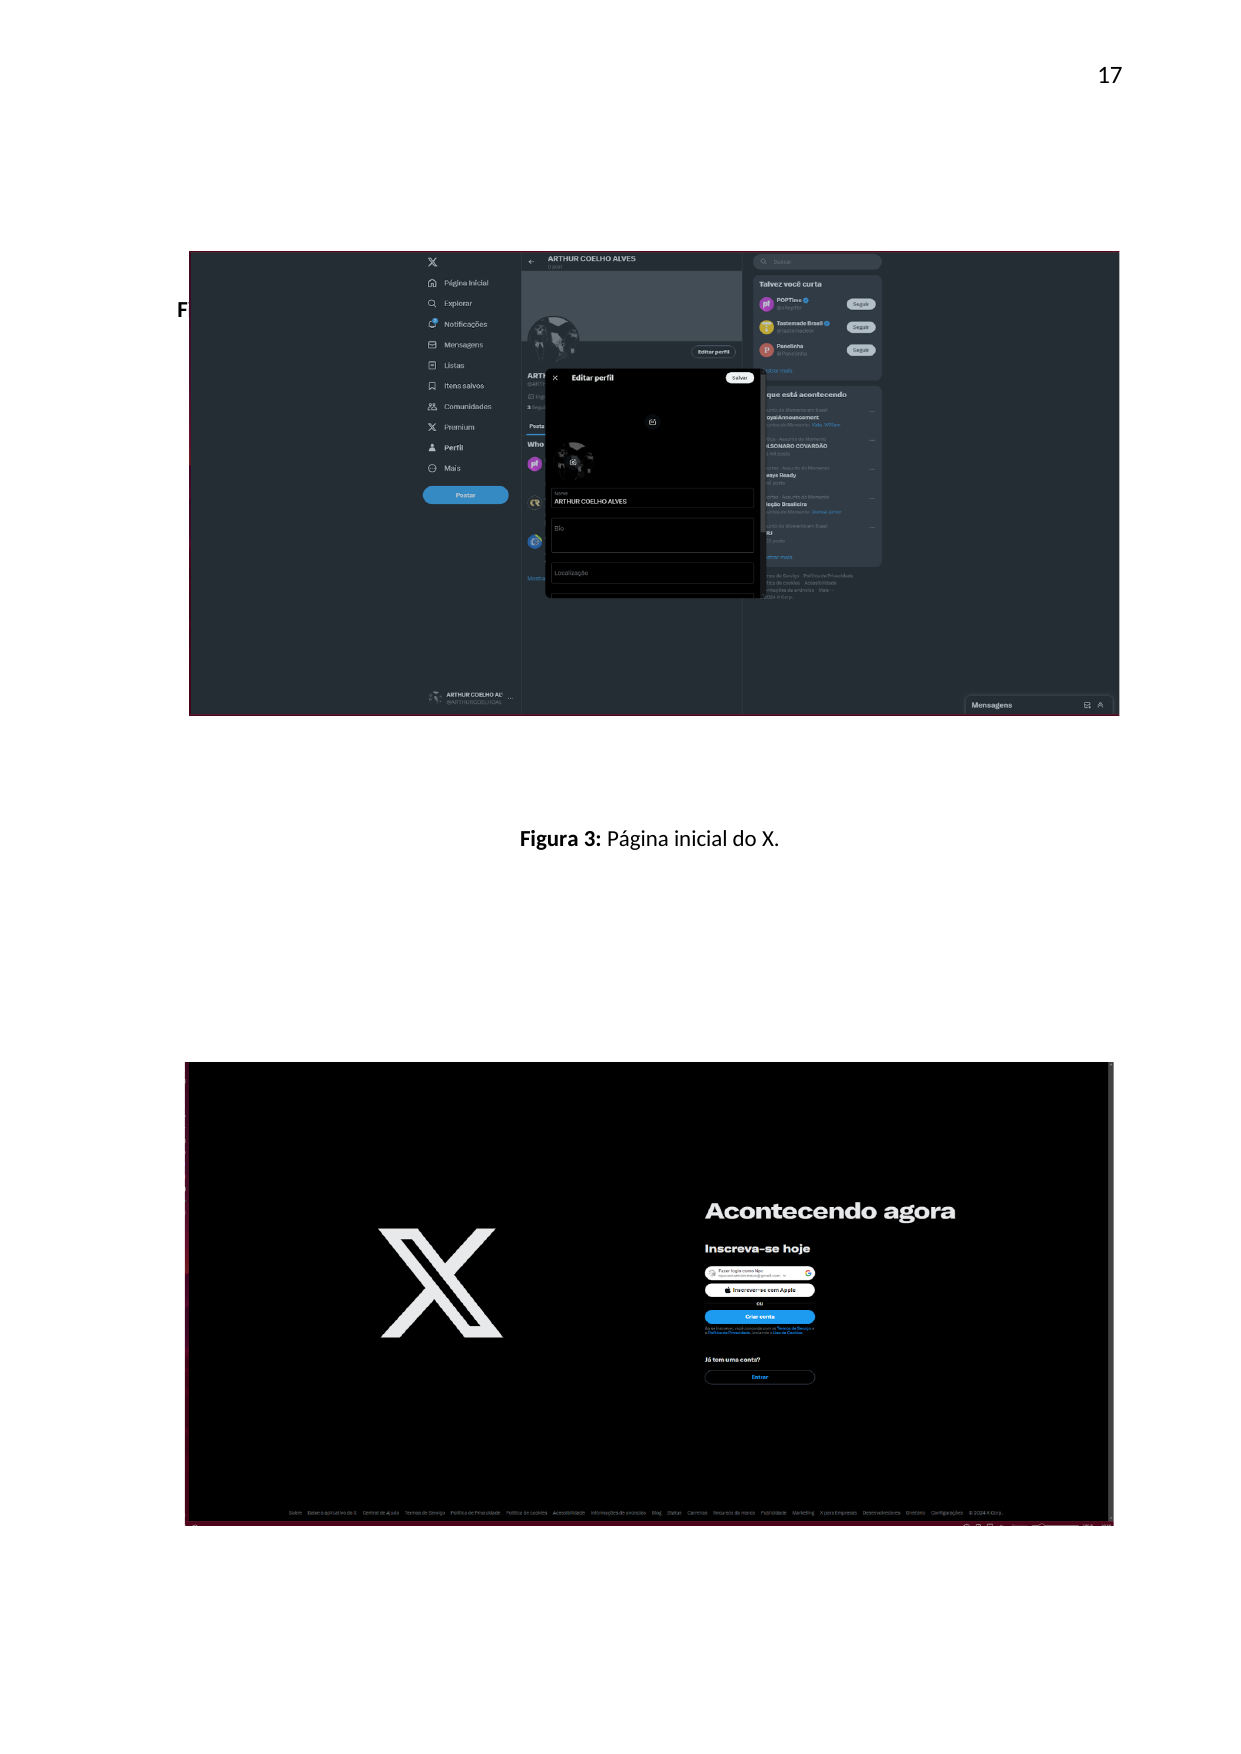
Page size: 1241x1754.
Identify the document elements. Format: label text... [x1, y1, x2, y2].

subtitle Figura 3: Página inicial do X. [177, 824, 1122, 853]
picture [184, 1062, 1114, 1526]
picture [189, 251, 1120, 716]
